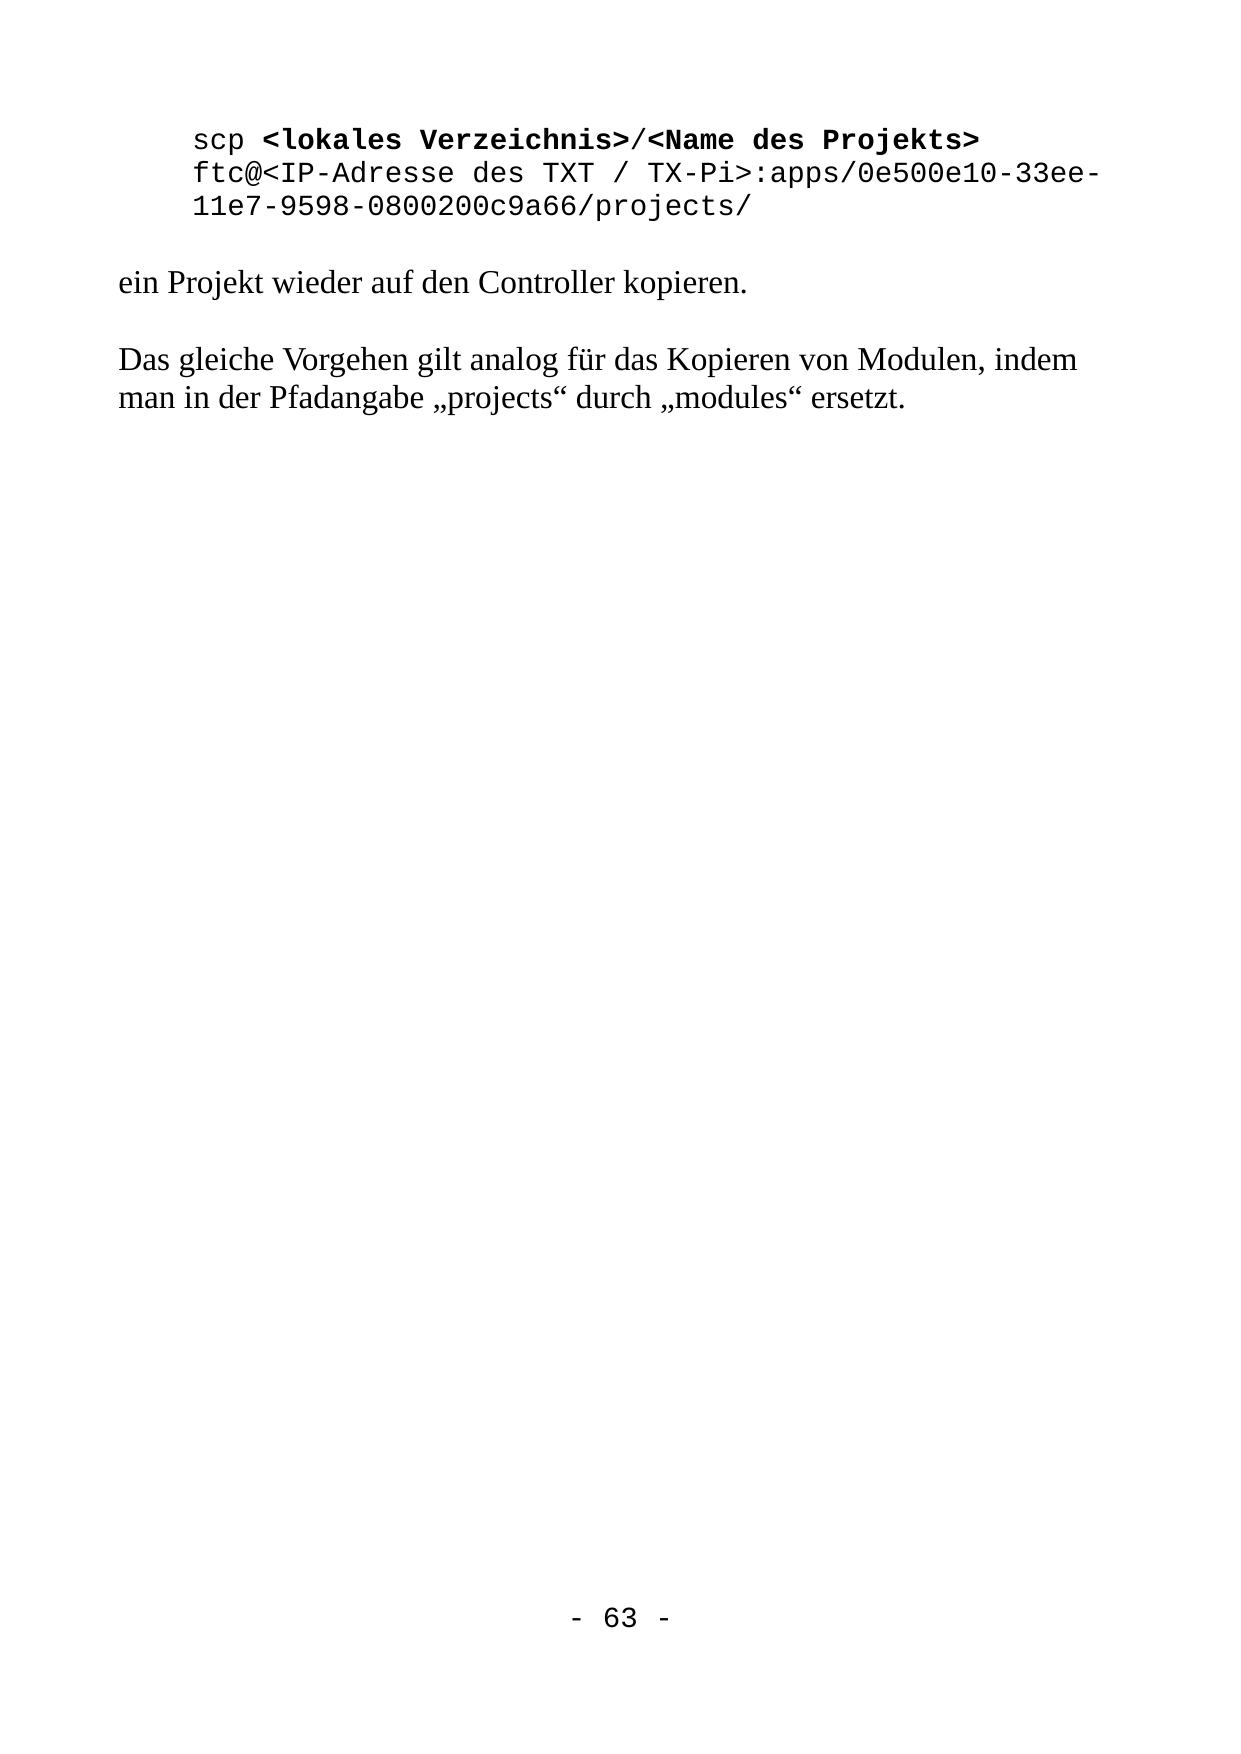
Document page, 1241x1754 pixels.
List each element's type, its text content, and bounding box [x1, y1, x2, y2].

text ftc@<IP-Adresse des TXT / TX-Pi>:apps/0e500e10-33ee- 11e7-9598-0800200c9a66/projects/ [118, 158, 1122, 224]
text ein Projekt wieder auf den Controller kopieren. [118, 262, 1122, 301]
text Das gleiche Vorgehen gilt analog für das Kopieren von Modulen, indem man in der Pfadangabe „projects“ durch „modules“ ersetzt. [118, 339, 1122, 416]
text scp <lokales Verzeichnis>/<Name des Projekts> [118, 118, 1122, 158]
